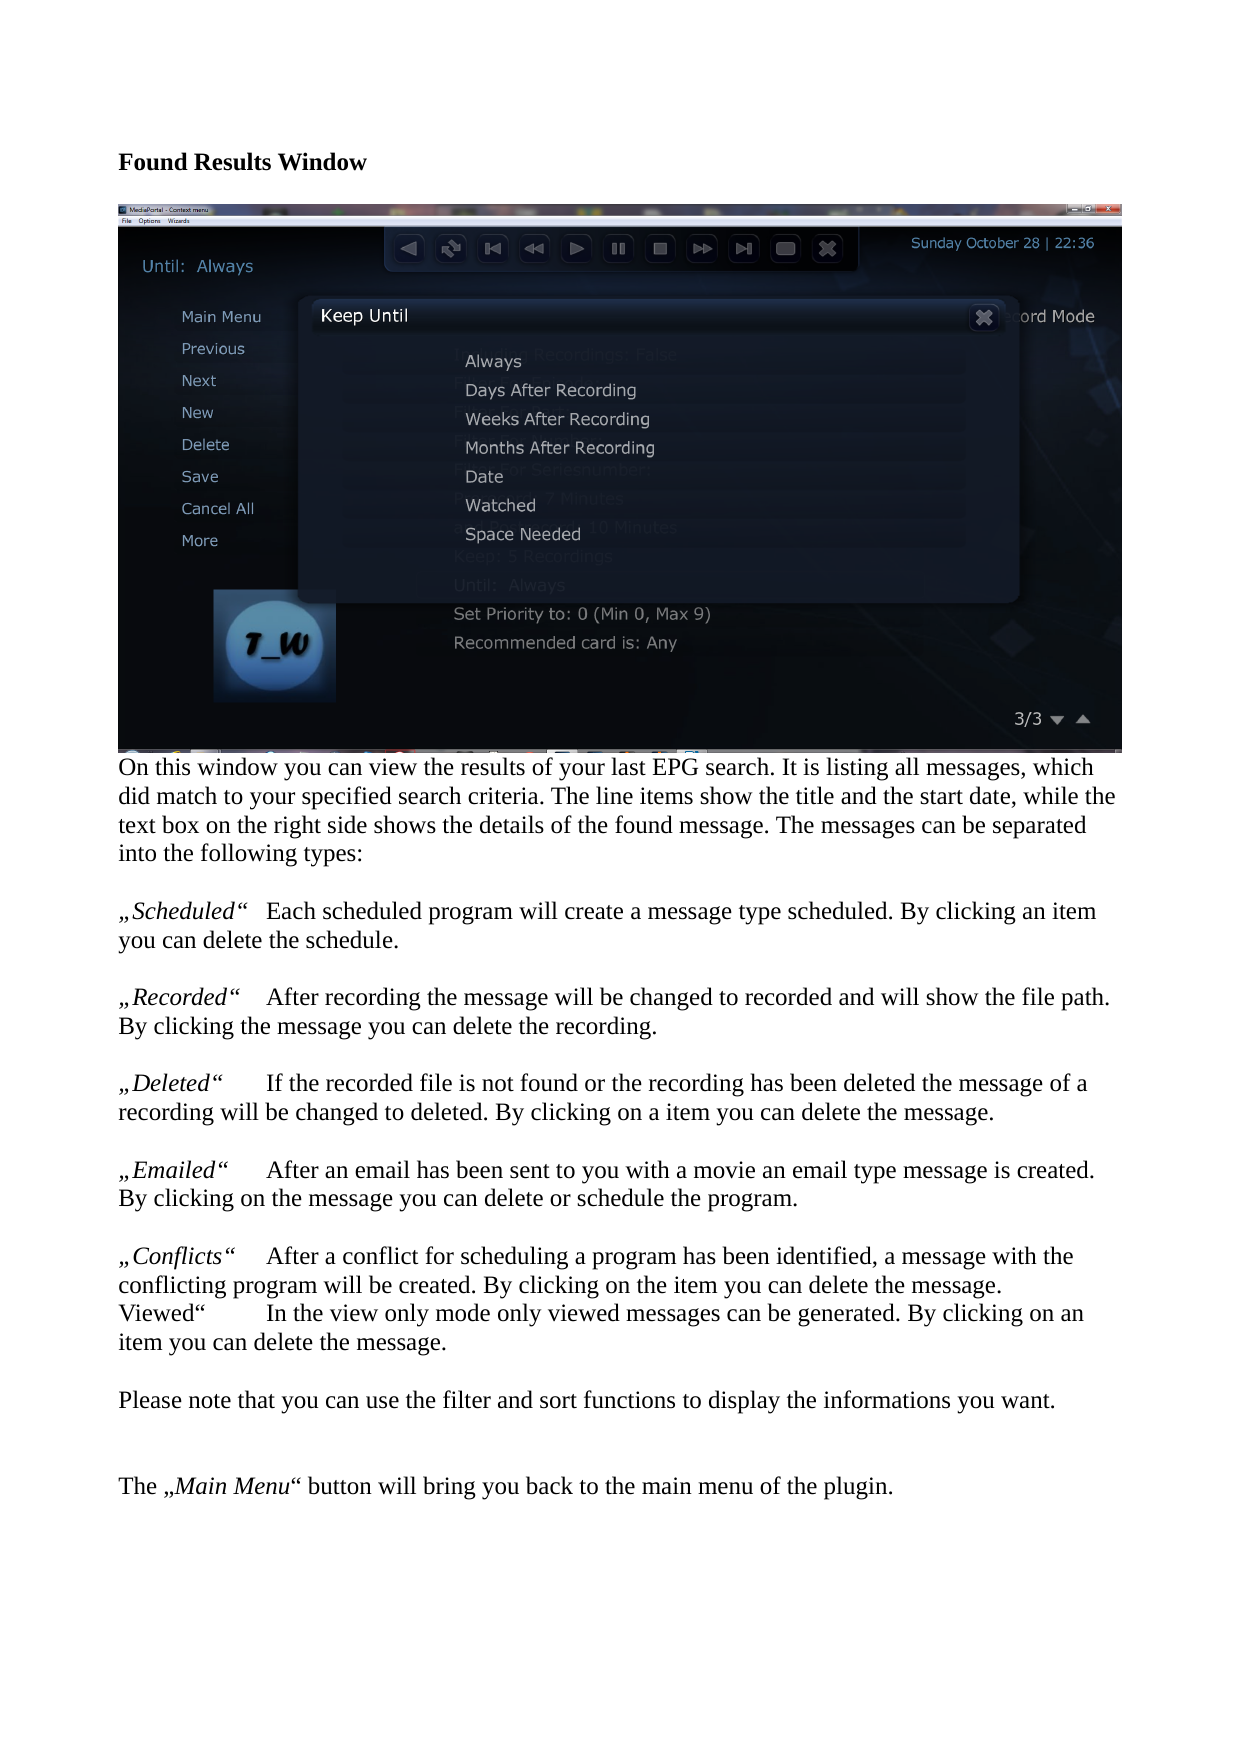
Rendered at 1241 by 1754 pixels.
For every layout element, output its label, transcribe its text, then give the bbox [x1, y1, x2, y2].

text „Deleted“ If the recorded file is not found or the recording has been deleted the message of a recording will be changed to deleted. By clicking on a item you can delete the message. [118, 1068, 1122, 1126]
text Please note that you can use the filter and sort functions to display the informations you want. [118, 1385, 1122, 1413]
text „Scheduled“ Each scheduled program will create a message type scheduled. By clicking an item you can delete the schedule. [118, 896, 1122, 953]
picture [118, 204, 1122, 753]
text On this window you can view the results of your last EPG search. It is listing all messages, which did match to your specified search criteria. The line items show the title and the start date, while the text box on the right side shows the details of the found message. The messages can be separated into the following types: [118, 753, 1122, 867]
text „Emailed“ After an email has been sent to you with a movie an email type message is created. By clicking on the message you can delete or schedule the program. [118, 1155, 1122, 1212]
text Viewed“ In the view only mode only viewed messages can be generated. By clicking on an item you can delete the message. [118, 1298, 1122, 1356]
text The „Main Menu“ button will bring you back to the main menu of the plugin. [118, 1471, 1122, 1500]
text „Conflicts“ After a conflict for scheduling a program has been identified, a message with the conflicting program will be created. By clicking on the item you can delete the message. [118, 1241, 1122, 1298]
text „Recorded“ After recording the message will be changed to recorded and will show the file path. By clicking the message you can delete the recording. [118, 982, 1122, 1040]
text Found Results Window [118, 147, 1122, 176]
